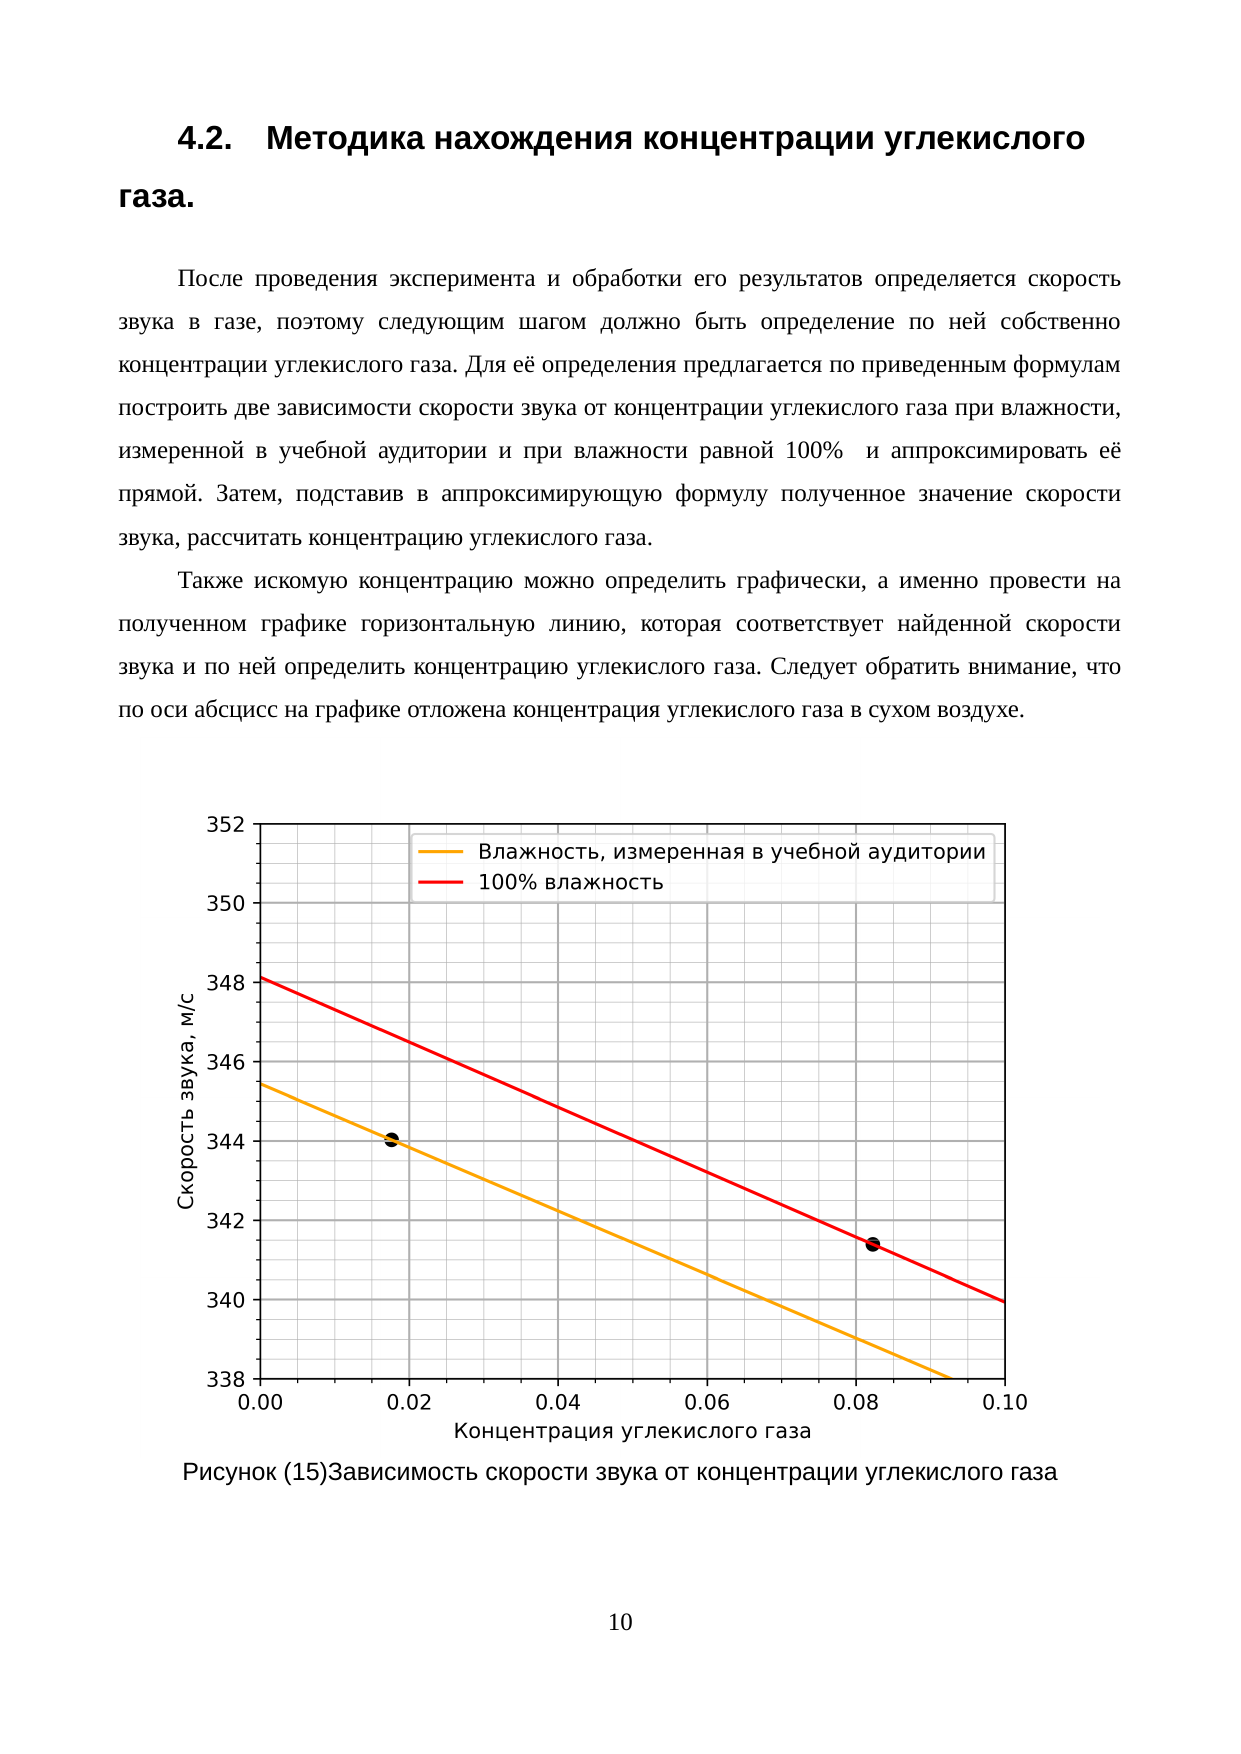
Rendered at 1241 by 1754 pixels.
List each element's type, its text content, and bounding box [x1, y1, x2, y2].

subtitle Методика нахождения концентрации углекислого газа. [118, 118, 1122, 214]
text Также искомую концентрацию можно определить графически, а именно провести на полученном графике горизонтальную линию, которая соответствует найденной скорости звука и по ней определить концентрацию углекислого газа. Следует обратить внимание, что по оси абсцисс на графике отложена концентрация углекислого газа в сухом воздухе. [118, 565, 1122, 723]
text Рисунок (15)Зависимость скорости звука от концентрации углекислого газа [118, 737, 1122, 1486]
text После проведения эксперимента и обработки его результатов определяется скорость звука в газе, поэтому следующим шагом должно быть определение по ней собственно концентрации углекислого газа. Для её определения предлагается по приведенным формулам построить две зависимости скорости звука от концентрации углекислого газа при влажности, измеренной в учебной аудитории и при влажности равной 100% и аппроксимировать её прямой. Затем, подставив в аппроксимирующую формулу полученное значение скорости звука, рассчитать концентрацию углекислого газа. [118, 263, 1122, 550]
picture [140, 737, 1100, 1458]
